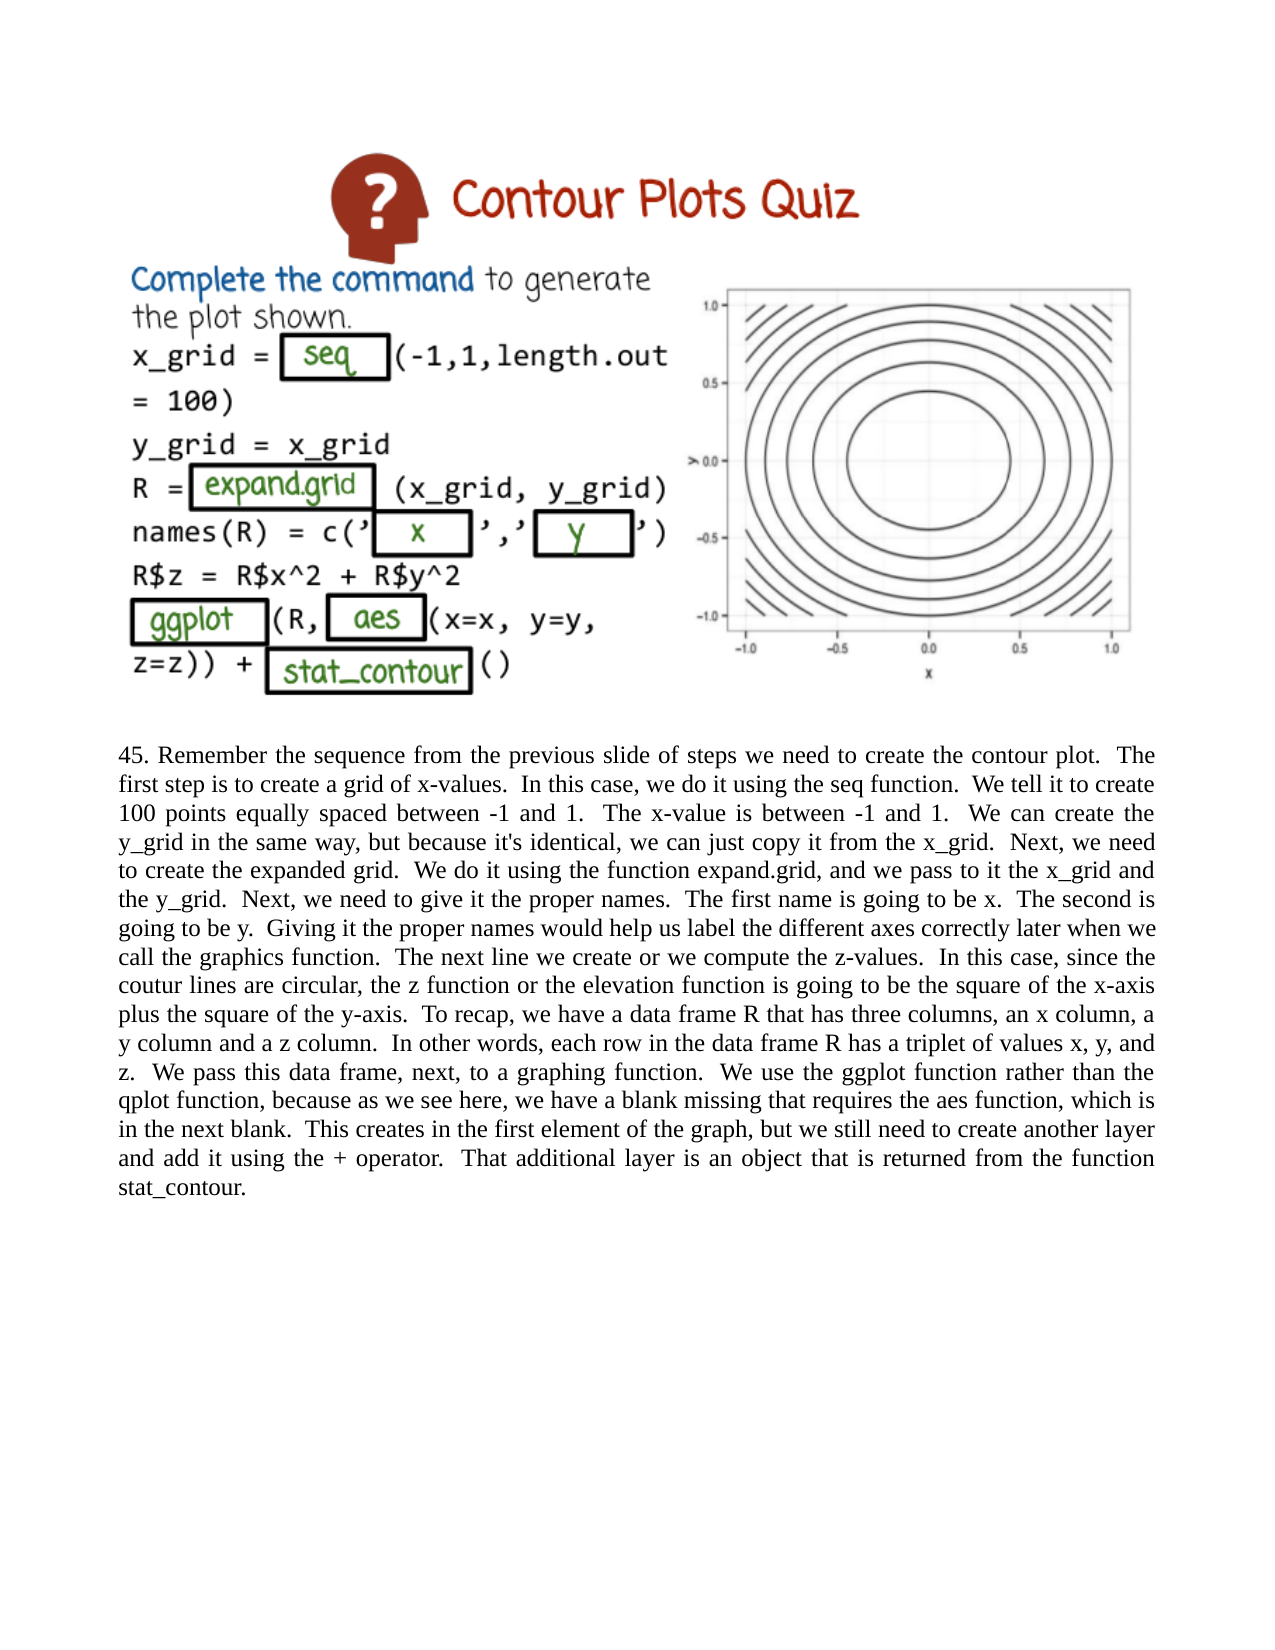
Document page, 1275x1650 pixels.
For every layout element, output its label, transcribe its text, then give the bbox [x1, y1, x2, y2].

picture [118, 146, 1157, 712]
text 45. Remember the sequence from the previous slide of steps we need to create the contour plot. The first step is to create a grid of x-values. In this case, we do it using the seq function. We tell it to create 100 points equally spaced between -1 and 1. The x-value is between -1 and 1. We can create the y_grid in the same way, but because it's identical, we can just copy it from the x_grid. Next, we need to create the expanded grid. We do it using the function expand.grid, and we pass to it the x_grid and the y_grid. Next, we need to give it the proper names. The first name is going to be x. The second is going to be y. Giving it the proper names would help us label the different axes correctly later when we call the graphics function. The next line we create or we compute the z-values. In this case, since the coutur lines are circular, the z function or the elevation function is going to be the square of the x-axis plus the square of the y-axis. To recap, we have a data frame R that has three columns, an x column, a y column and a z column. In other words, each row in the data frame R has a triplet of values x, y, and z. We pass this data frame, next, to a graphing function. We use the ggplot function rather than the qplot function, because as we see here, we have a blank missing that requires the aes function, which is in the next blank. This creates in the first element of the graph, but we still need to create another layer and add it using the + operator. That additional layer is an object that is returned from the function stat_contour. [118, 741, 1157, 1201]
